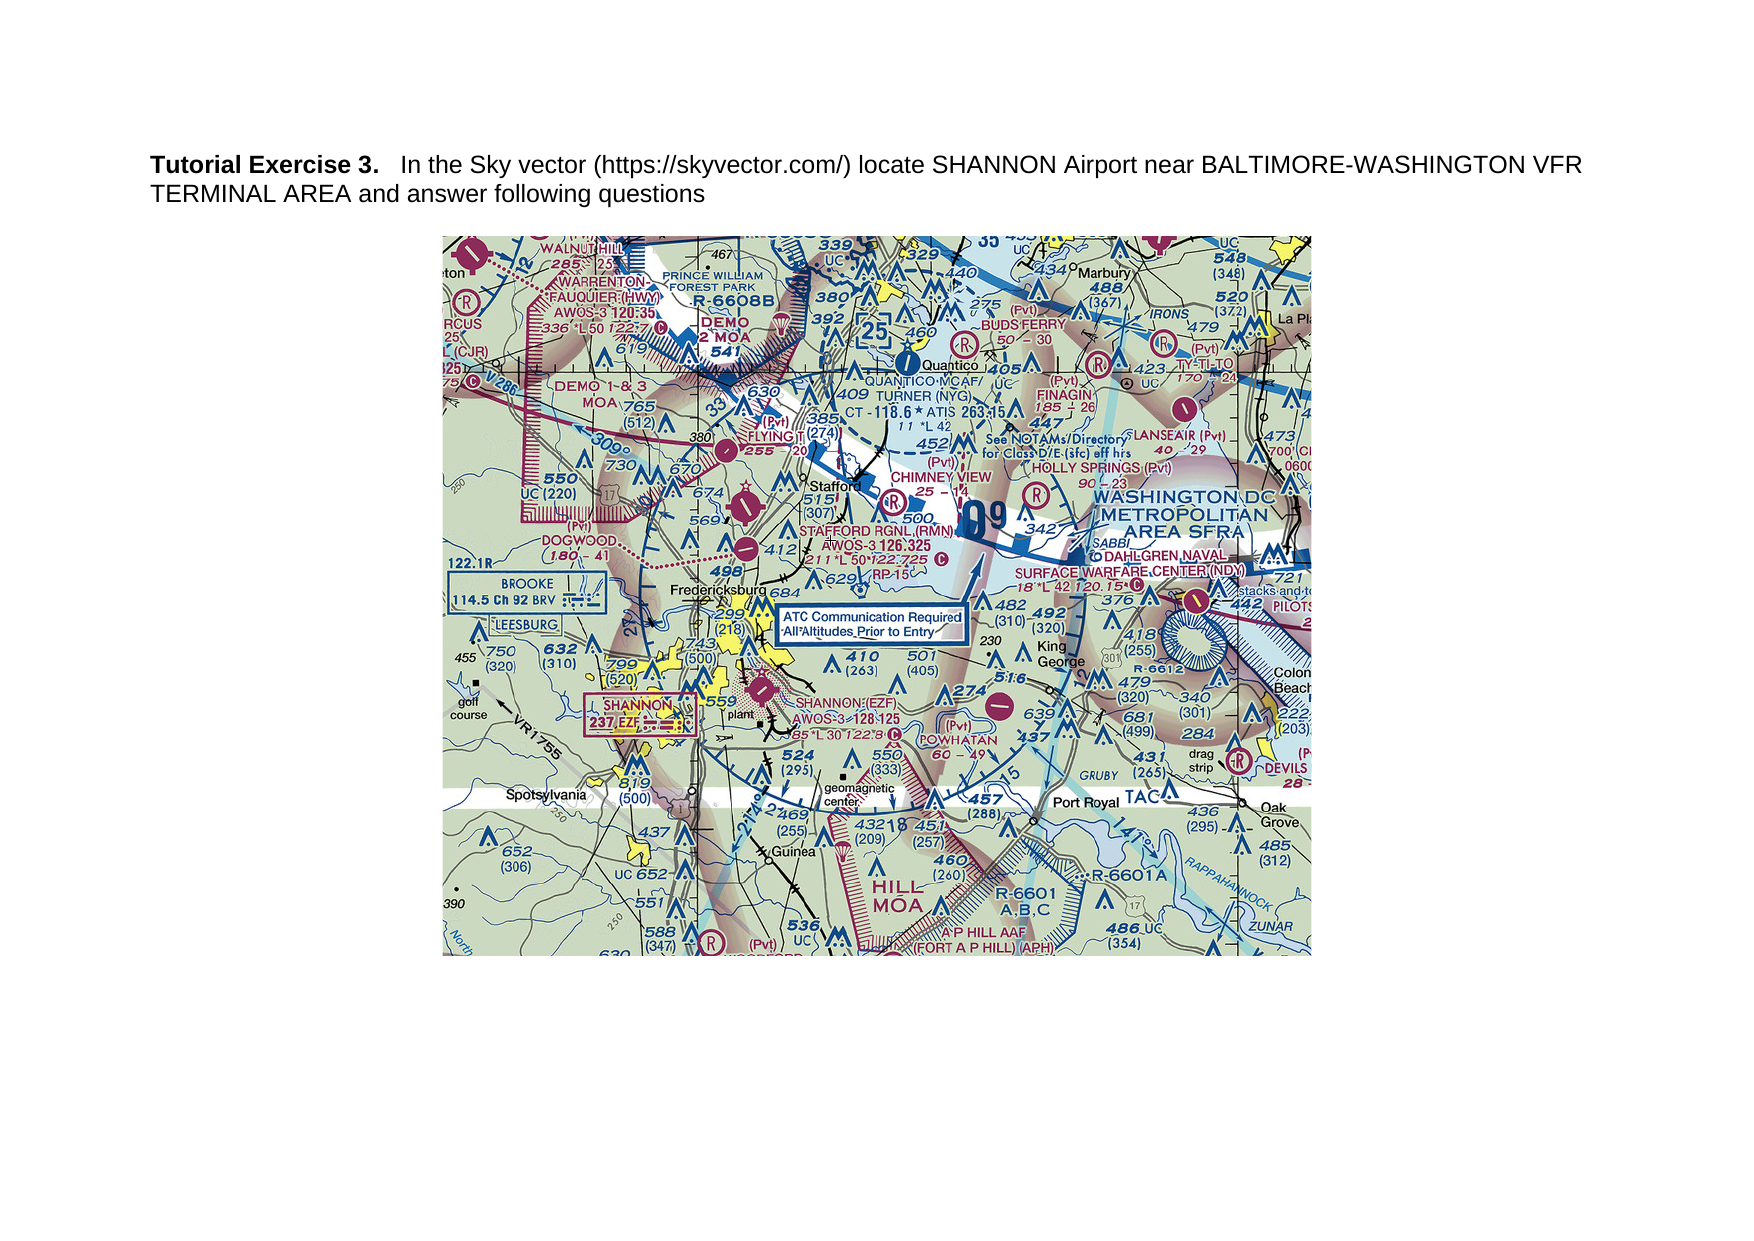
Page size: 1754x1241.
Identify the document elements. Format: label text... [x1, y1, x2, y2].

picture [442, 236, 1312, 956]
text Tutorial Exercise 3. In the Sky vector (https://skyvector.com/) locate SHANNON Airport near BALTIMORE-WASHINGTON VFR TERMINAL AREA and answer following questions [150, 150, 1604, 207]
